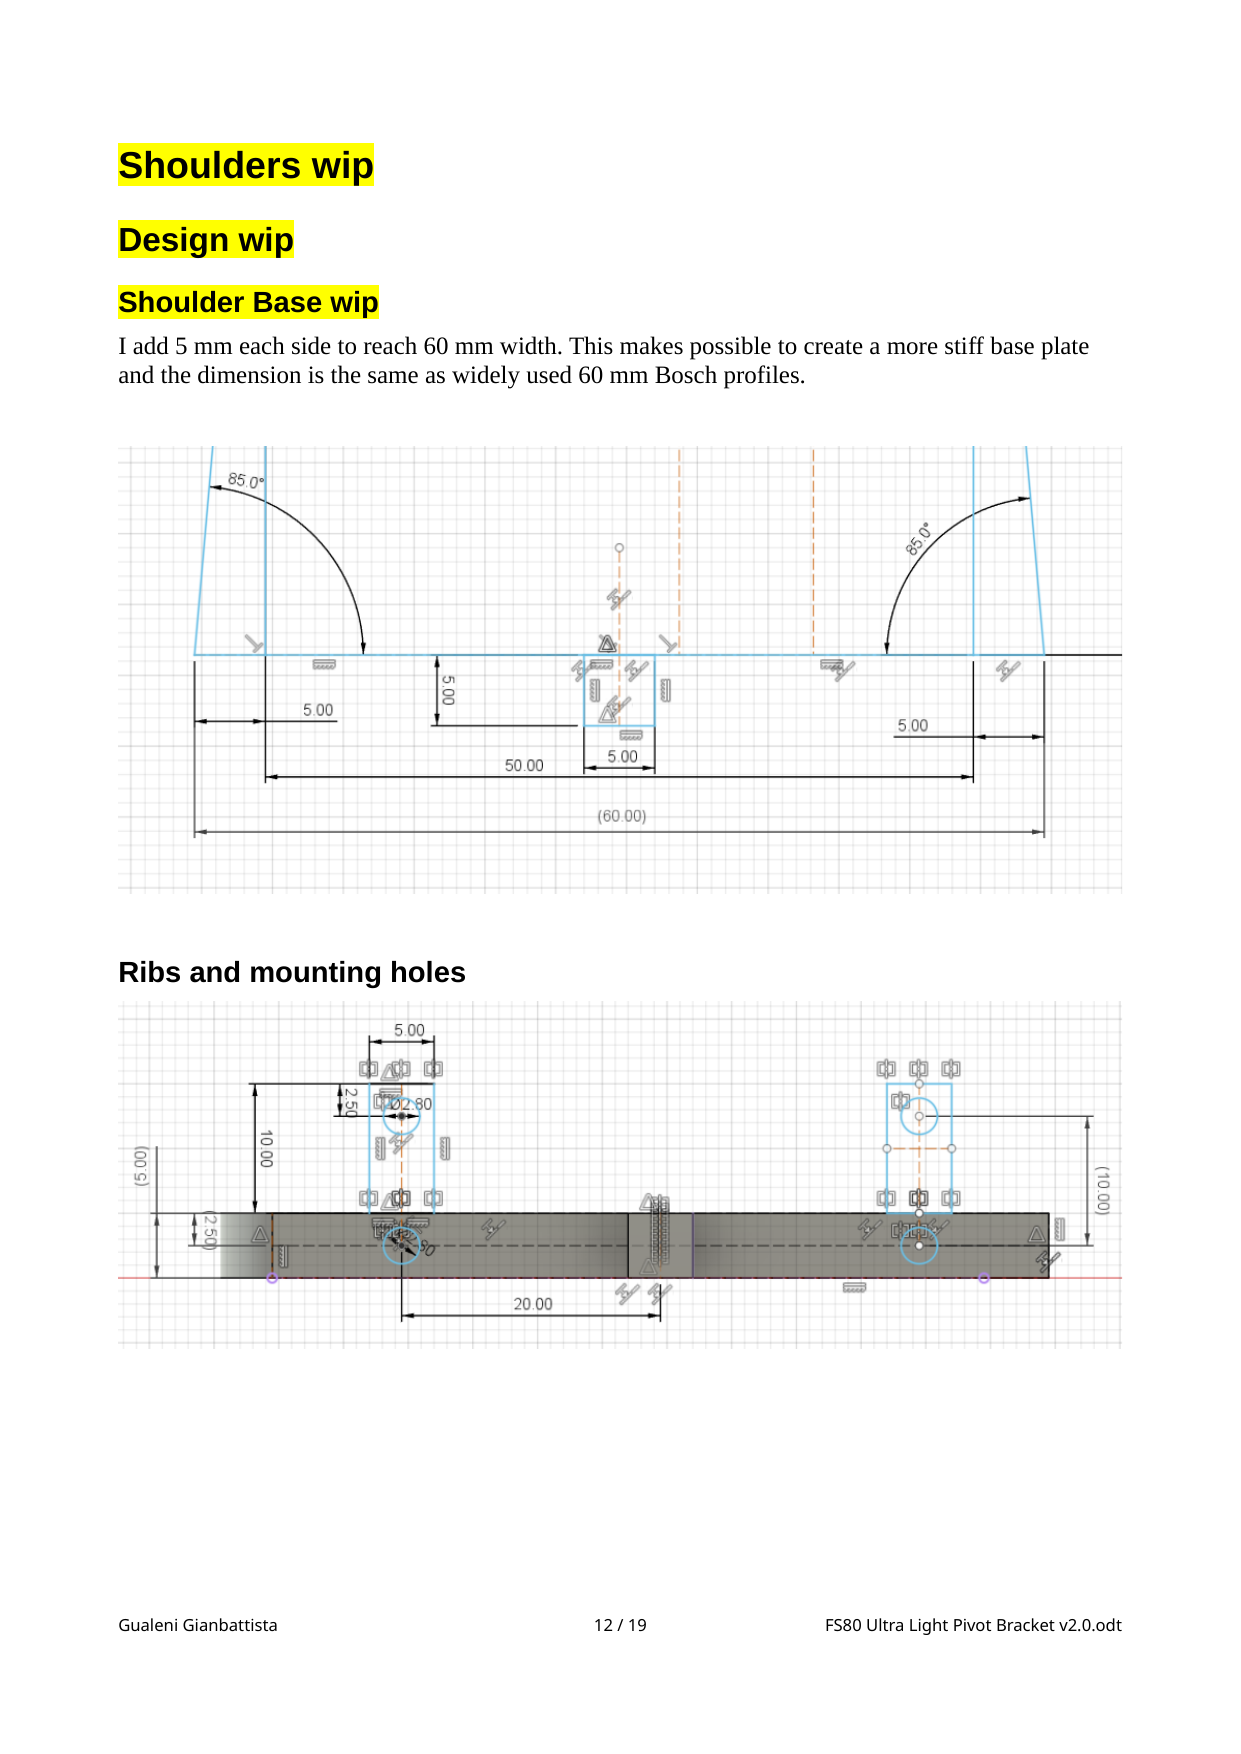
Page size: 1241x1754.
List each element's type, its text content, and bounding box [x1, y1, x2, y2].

picture [118, 1001, 1123, 1349]
subtitle Shoulders wip [118, 143, 1122, 186]
subtitle Shoulder Base wip [118, 285, 1122, 319]
text I add 5 mm each side to reach 60 mm width. This makes possible to create a more stiff base plate and the dimension is the same as widely used 60 mm Bosch profiles. [118, 331, 1122, 389]
subtitle Ribs and mounting holes [118, 956, 1122, 989]
subtitle Design wip [118, 219, 1122, 258]
picture [118, 446, 1123, 894]
